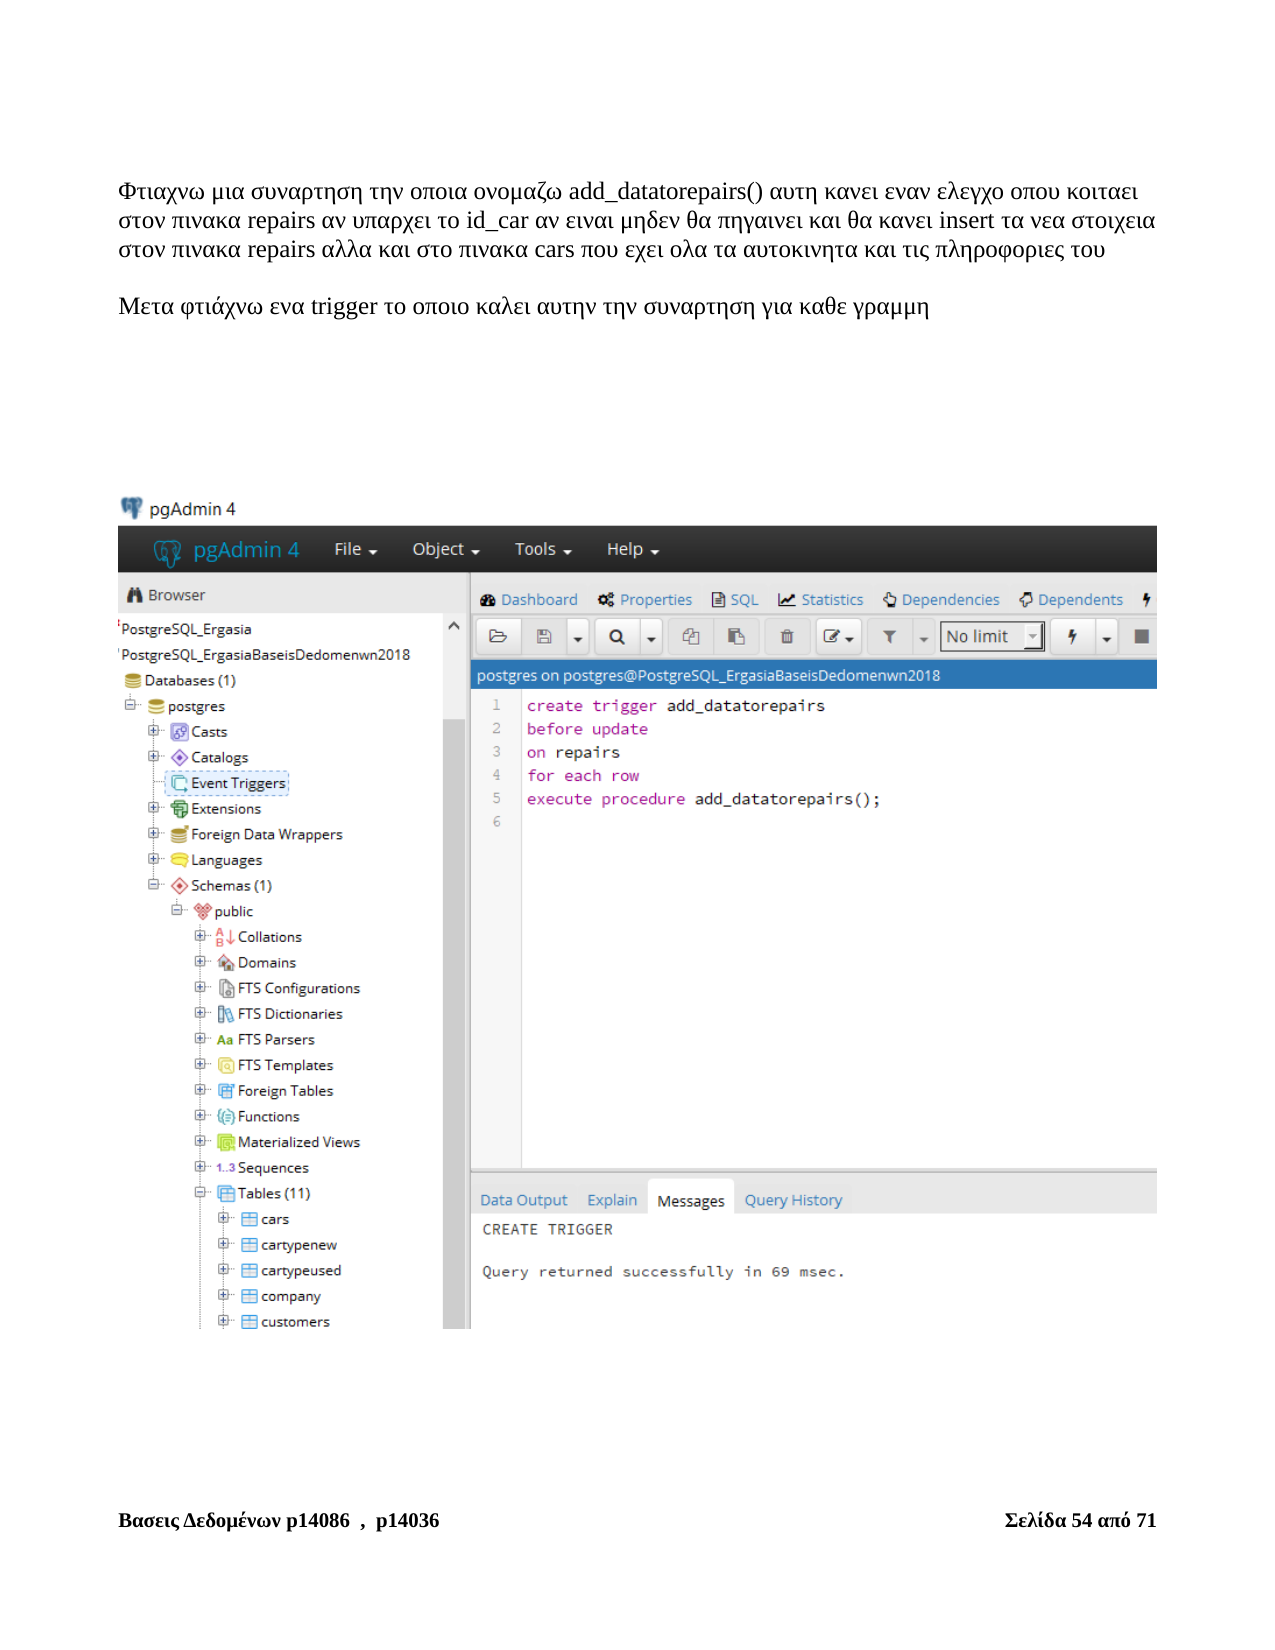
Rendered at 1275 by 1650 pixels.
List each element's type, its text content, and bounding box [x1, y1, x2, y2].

text Μετα φτιάχνω ενα trigger το οποιο καλει αυτην την συναρτηση για καθε γραμμη [118, 291, 1157, 320]
text Φτιαχνω μια συναρτηση την οποια ονομαζω add_datatorepairs() αυτη κανει εναν ελεγχο οπου κοιταει στον πινακα repairs αν υπαρχει το id_car αν ειναι μηδεν θα πηγαινει και θα κανει insert τα νεα στοιχεια στον πινακα repairs αλλα και στο πινακα cars που εχει ολα τα αυτοκινητα και τις πληροφοριες του [118, 176, 1157, 263]
picture [118, 492, 1157, 1329]
